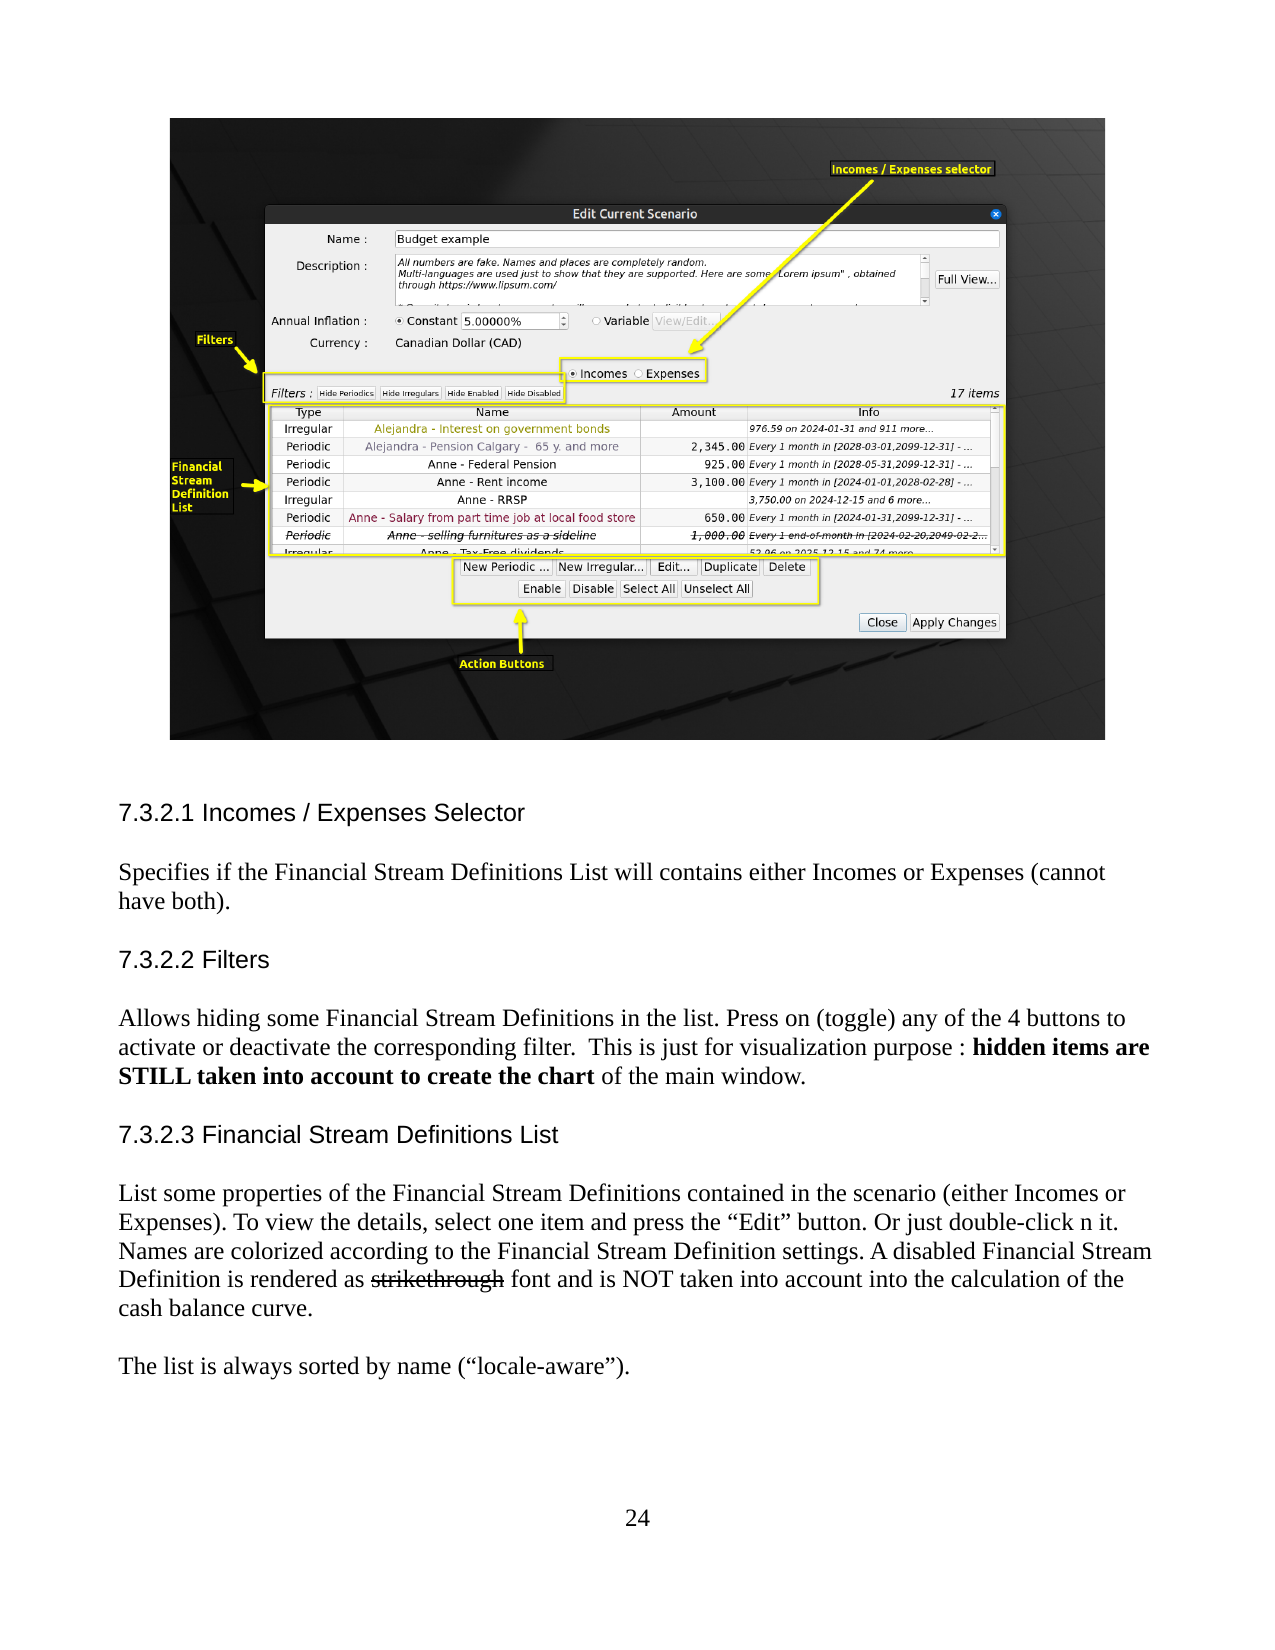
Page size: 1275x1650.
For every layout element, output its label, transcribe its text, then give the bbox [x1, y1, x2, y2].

subtitle Financial Stream Definitions List [118, 1119, 1157, 1148]
picture [169, 118, 1106, 740]
text The list is always sorted by name (“locale-aware”). [118, 1351, 1157, 1379]
text List some properties of the Financial Stream Definitions contained in the scenario (either Incomes or Expenses). To view the details, select one item and press the “Edit” button. Or just double-click n it. Names are colorized according to the Financial Stream Definition settings. A disabled Financial Stream Definition is rendered as strikethrough font and is NOT taken into account into the calculation of the cash balance curve. [118, 1178, 1157, 1322]
text Allows hiding some Financial Stream Definitions in the list. Press on (toggle) any of the 4 buttons to activate or deactivate the corresponding filter. This is just for visualization purpose : hidden items are STILL taken into account to create the chart of the main window. [118, 1003, 1157, 1089]
subtitle Filters [118, 944, 1157, 973]
text Specifies if the Financial Stream Definitions List will contains either Incomes or Expenses (cannot have both). [118, 857, 1157, 914]
subtitle Incomes / Expenses Selector [118, 798, 1157, 827]
